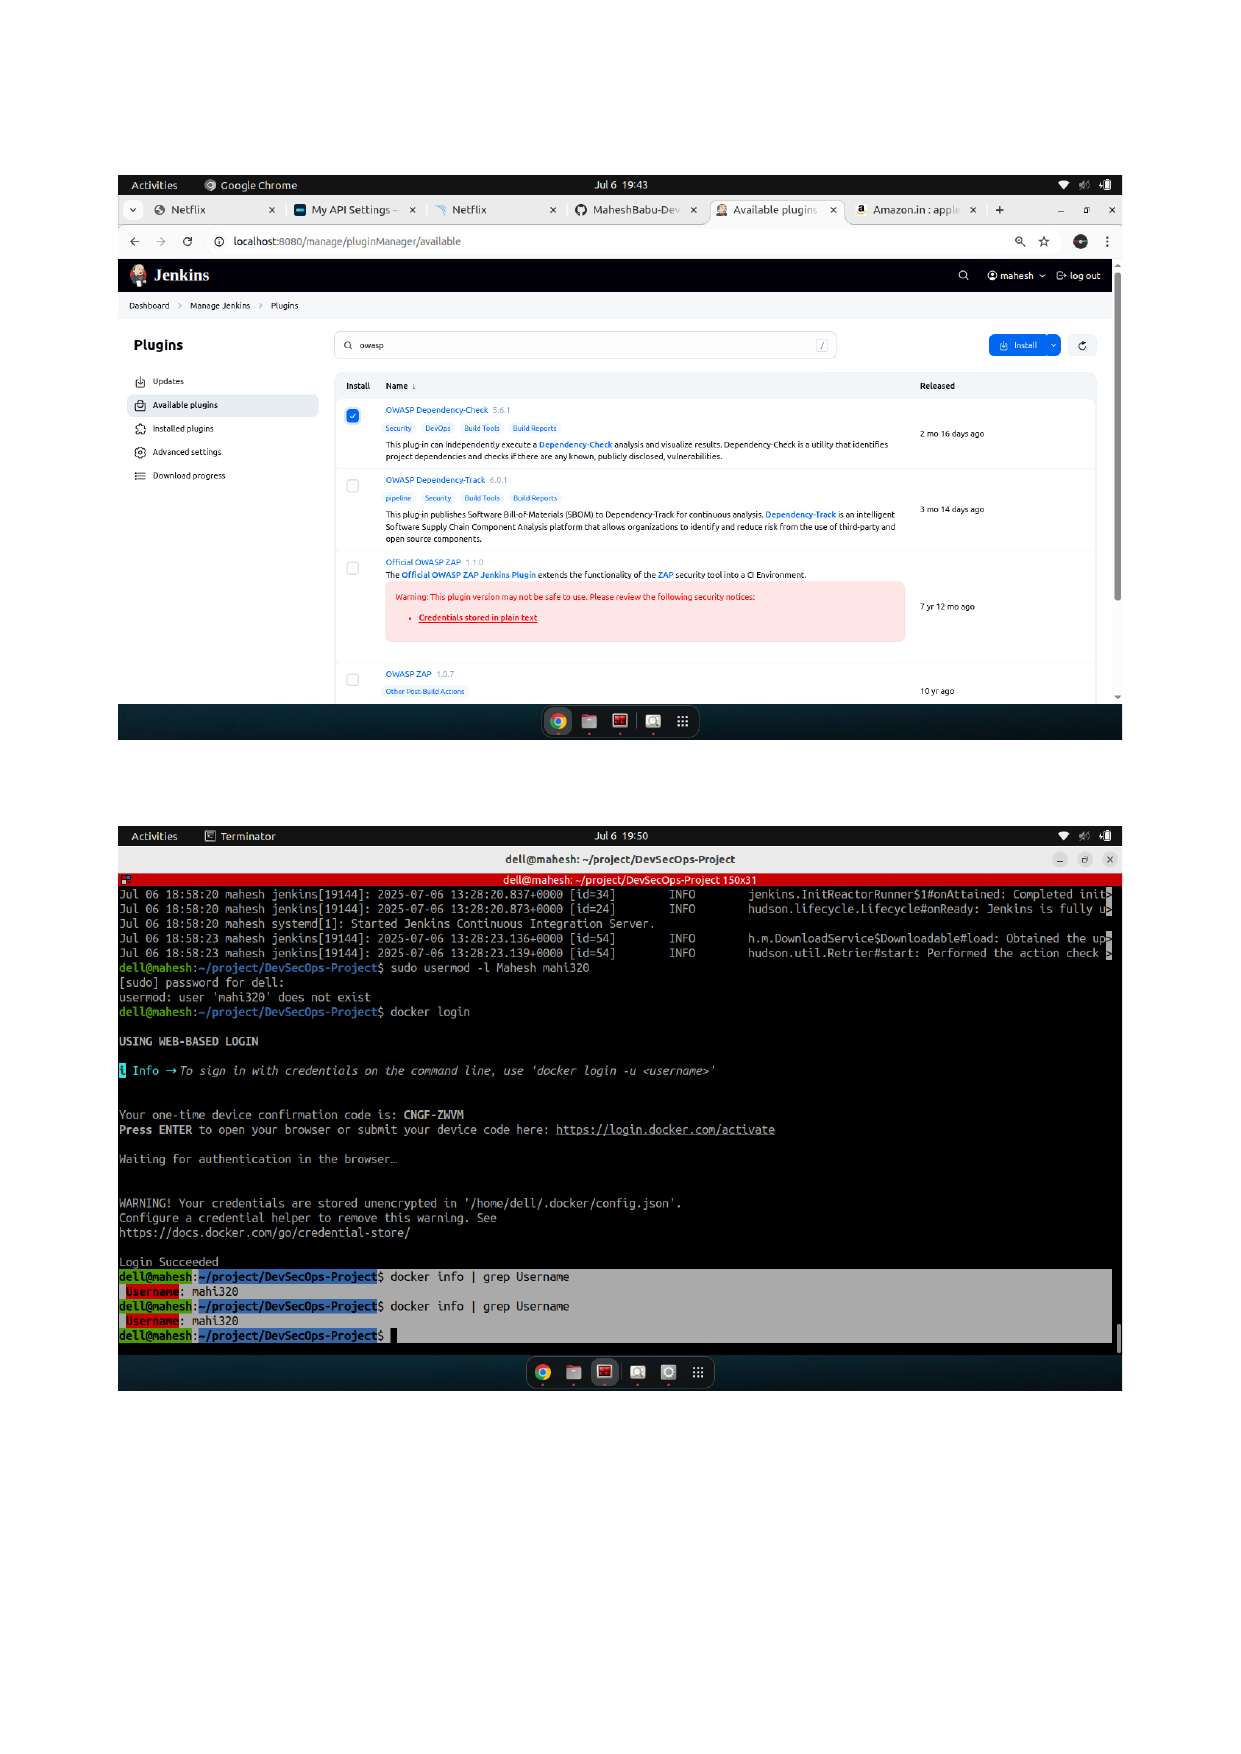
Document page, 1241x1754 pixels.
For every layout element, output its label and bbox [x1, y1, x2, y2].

picture [118, 175, 1123, 740]
picture [118, 826, 1123, 1391]
